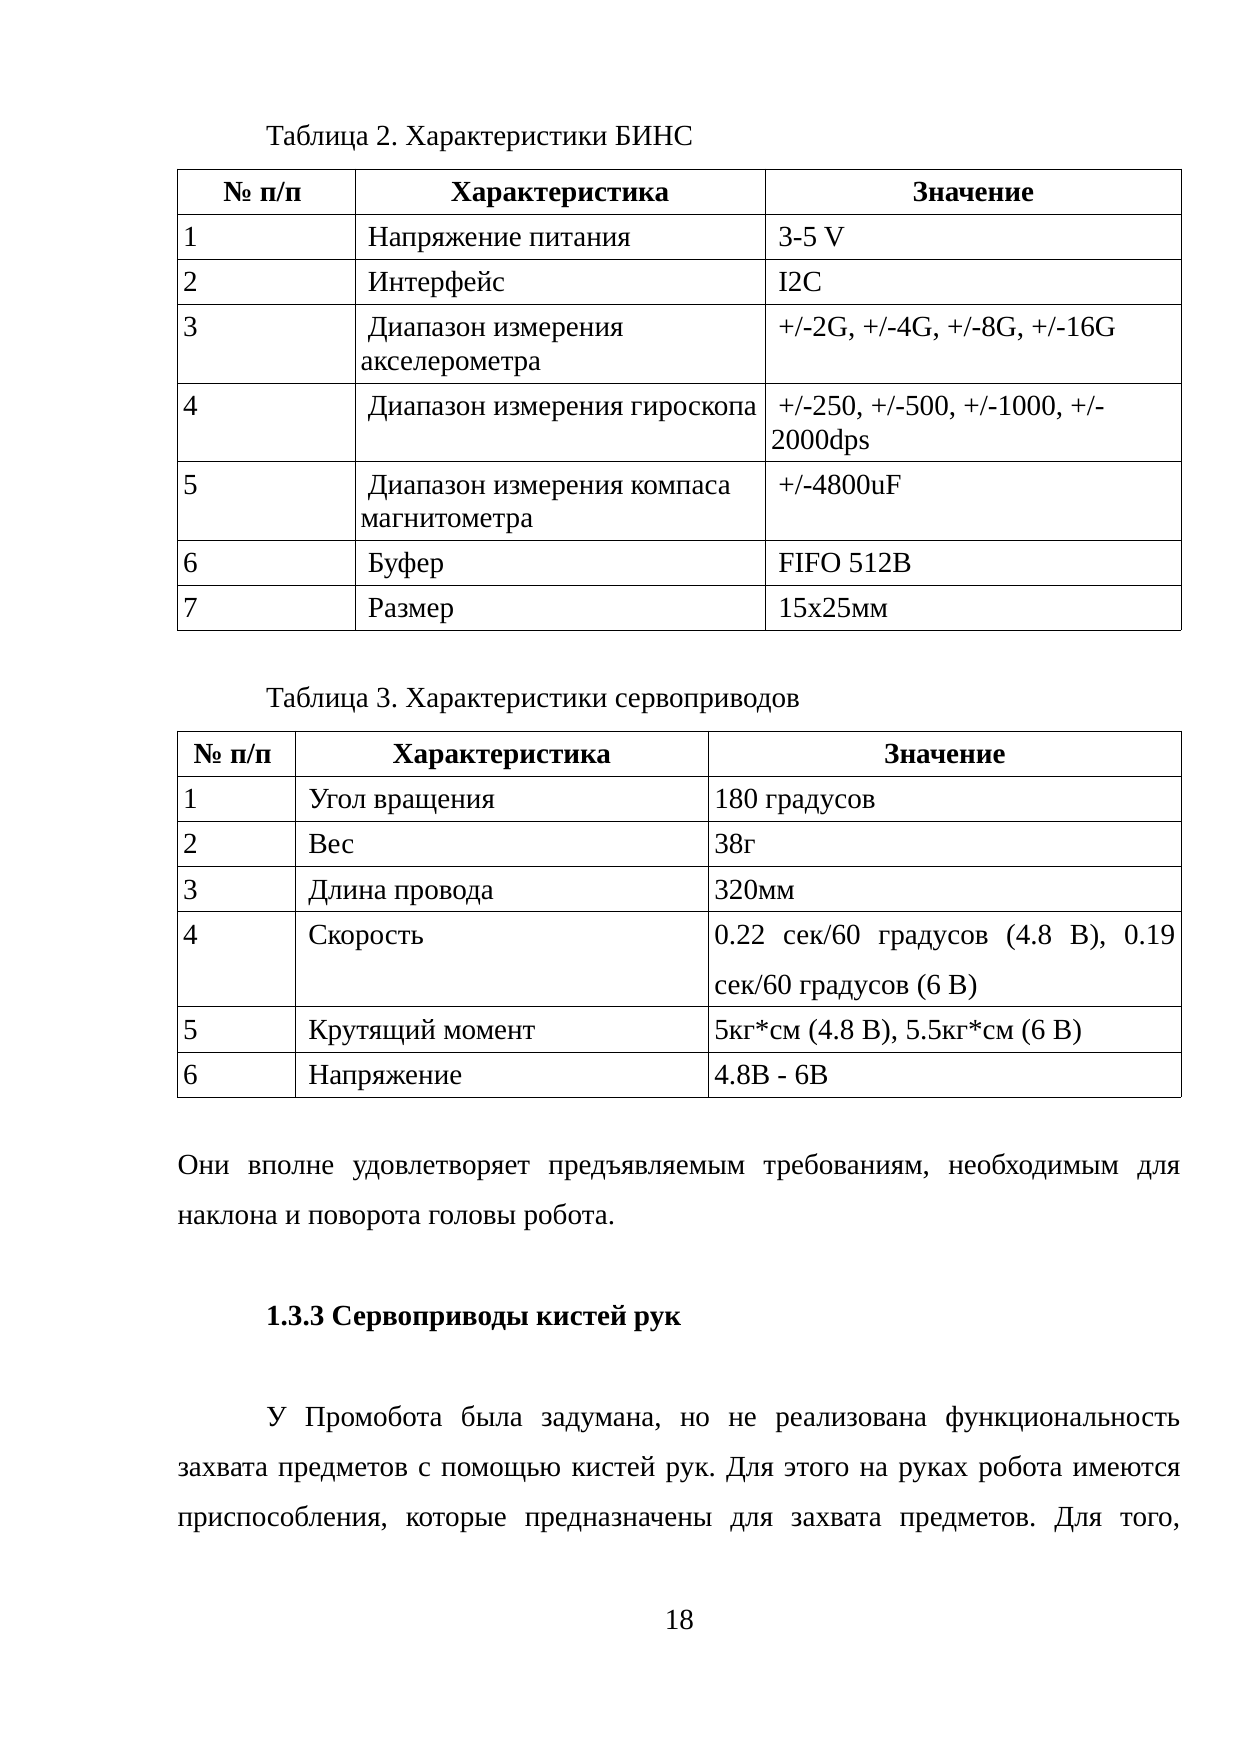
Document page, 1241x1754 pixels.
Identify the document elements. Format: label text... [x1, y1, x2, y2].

table_header Характеристика [356, 170, 765, 213]
table_cell 180 градусов [709, 777, 1181, 821]
table_cell +/-4800uF [766, 462, 1181, 540]
table_cell 4 [178, 384, 355, 461]
table_cell +/-2G, +/-4G, +/-8G, +/-16G [766, 305, 1181, 382]
text Таблица 3. Характеристики сервоприводов [177, 680, 1181, 714]
table_header Значение [766, 170, 1181, 213]
table_cell 5 [178, 462, 355, 540]
table_cell 7 [178, 586, 355, 630]
text Таблица 2. Характеристики БИНС [177, 118, 1181, 152]
table_cell 4 [178, 912, 295, 1006]
table_cell 1 [178, 215, 355, 259]
text Они вполне удовлетворяет предъявляемым требованиям, необходимым для наклона и поворота головы робота. [177, 1147, 1181, 1231]
table_cell 0.22 сек/60 градусов (4.8 В), 0.19 сек/60 градусов (6 В) [709, 912, 1181, 1006]
table_cell 6 [178, 1053, 295, 1097]
table_cell Размер [356, 586, 765, 630]
table_cell Буфер [356, 541, 765, 585]
table_cell 5кг*см (4.8 В), 5.5кг*см (6 В) [709, 1007, 1181, 1052]
table_cell Интерфейс [356, 260, 765, 304]
table_cell 5 [178, 1007, 295, 1052]
subtitle 1.3.3 Сервоприводы кистей рук [177, 1298, 1181, 1332]
table_header № п/п [178, 732, 295, 776]
table_cell 3-5 V [766, 215, 1181, 259]
table_cell Крутящий момент [296, 1007, 708, 1052]
table_cell FIFO 512B [766, 541, 1181, 585]
table_cell 2 [178, 822, 295, 866]
table_header № п/п [178, 170, 355, 213]
table_cell 3 [178, 867, 295, 911]
table_header Значение [709, 732, 1181, 776]
table_cell Диапазон измерения акселерометра [356, 305, 765, 382]
table_cell I2C [766, 260, 1181, 304]
table_cell +/-250, +/-500, +/-1000, +/-2000dps [766, 384, 1181, 461]
table_cell Скорость [296, 912, 708, 1006]
table_cell 6 [178, 541, 355, 585]
table_cell Вес [296, 822, 708, 866]
text У Промобота была задумана, но не реализована функциональность захвата предметов с помощью кистей рук. Для этого на руках робота имеются приспособления, которые предназначены для захвата предметов. Для того, [177, 1399, 1181, 1533]
table_cell Диапазон измерения гироскопа [356, 384, 765, 461]
table_cell Напряжение питания [356, 215, 765, 259]
table_cell 15х25мм [766, 586, 1181, 630]
table_cell Длина провода [296, 867, 708, 911]
table_cell 38г [709, 822, 1181, 866]
table_cell 3 [178, 305, 355, 382]
table_cell Угол вращения [296, 777, 708, 821]
table_cell 320мм [709, 867, 1181, 911]
table_header Характеристика [296, 732, 708, 776]
table_cell 1 [178, 777, 295, 821]
table_cell 4.8В - 6В [709, 1053, 1181, 1097]
table_cell Напряжение [296, 1053, 708, 1097]
table_cell 2 [178, 260, 355, 304]
table_cell Диапазон измерения компаса магнитометра [356, 462, 765, 540]
